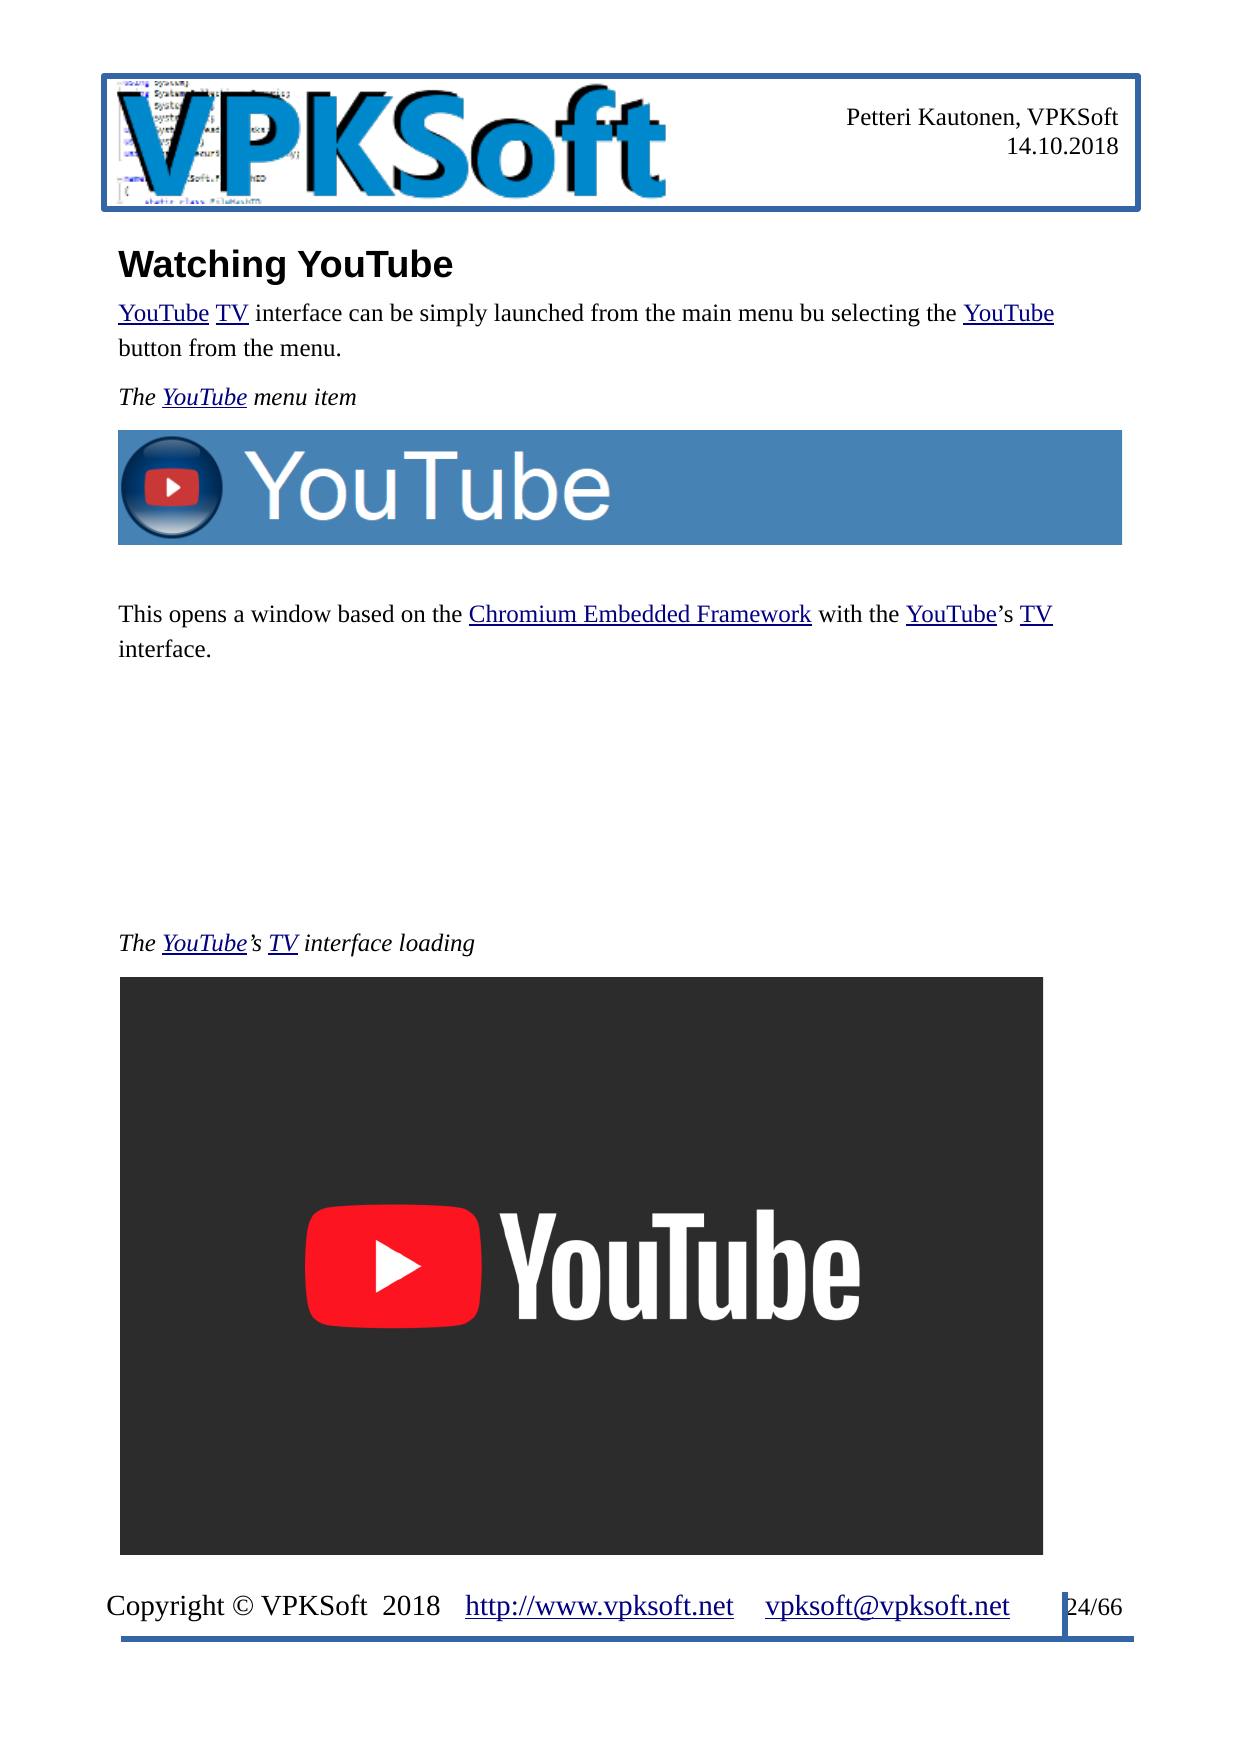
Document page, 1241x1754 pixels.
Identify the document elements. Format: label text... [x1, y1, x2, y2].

text The YouTube’s TV interface loading [118, 928, 1122, 957]
picture [120, 977, 1044, 1555]
picture [118, 430, 1123, 545]
text YouTube TV interface can be simply launched from the main menu bu selecting the YouTube button from the menu. [118, 298, 1122, 361]
subtitle Watching YouTube [118, 242, 1122, 286]
text This opens a window based on the Chromium Embedded Framework with the YouTube’s TV interface. [118, 599, 1122, 663]
text The YouTube menu item [118, 382, 1122, 411]
picture [116, 81, 672, 204]
